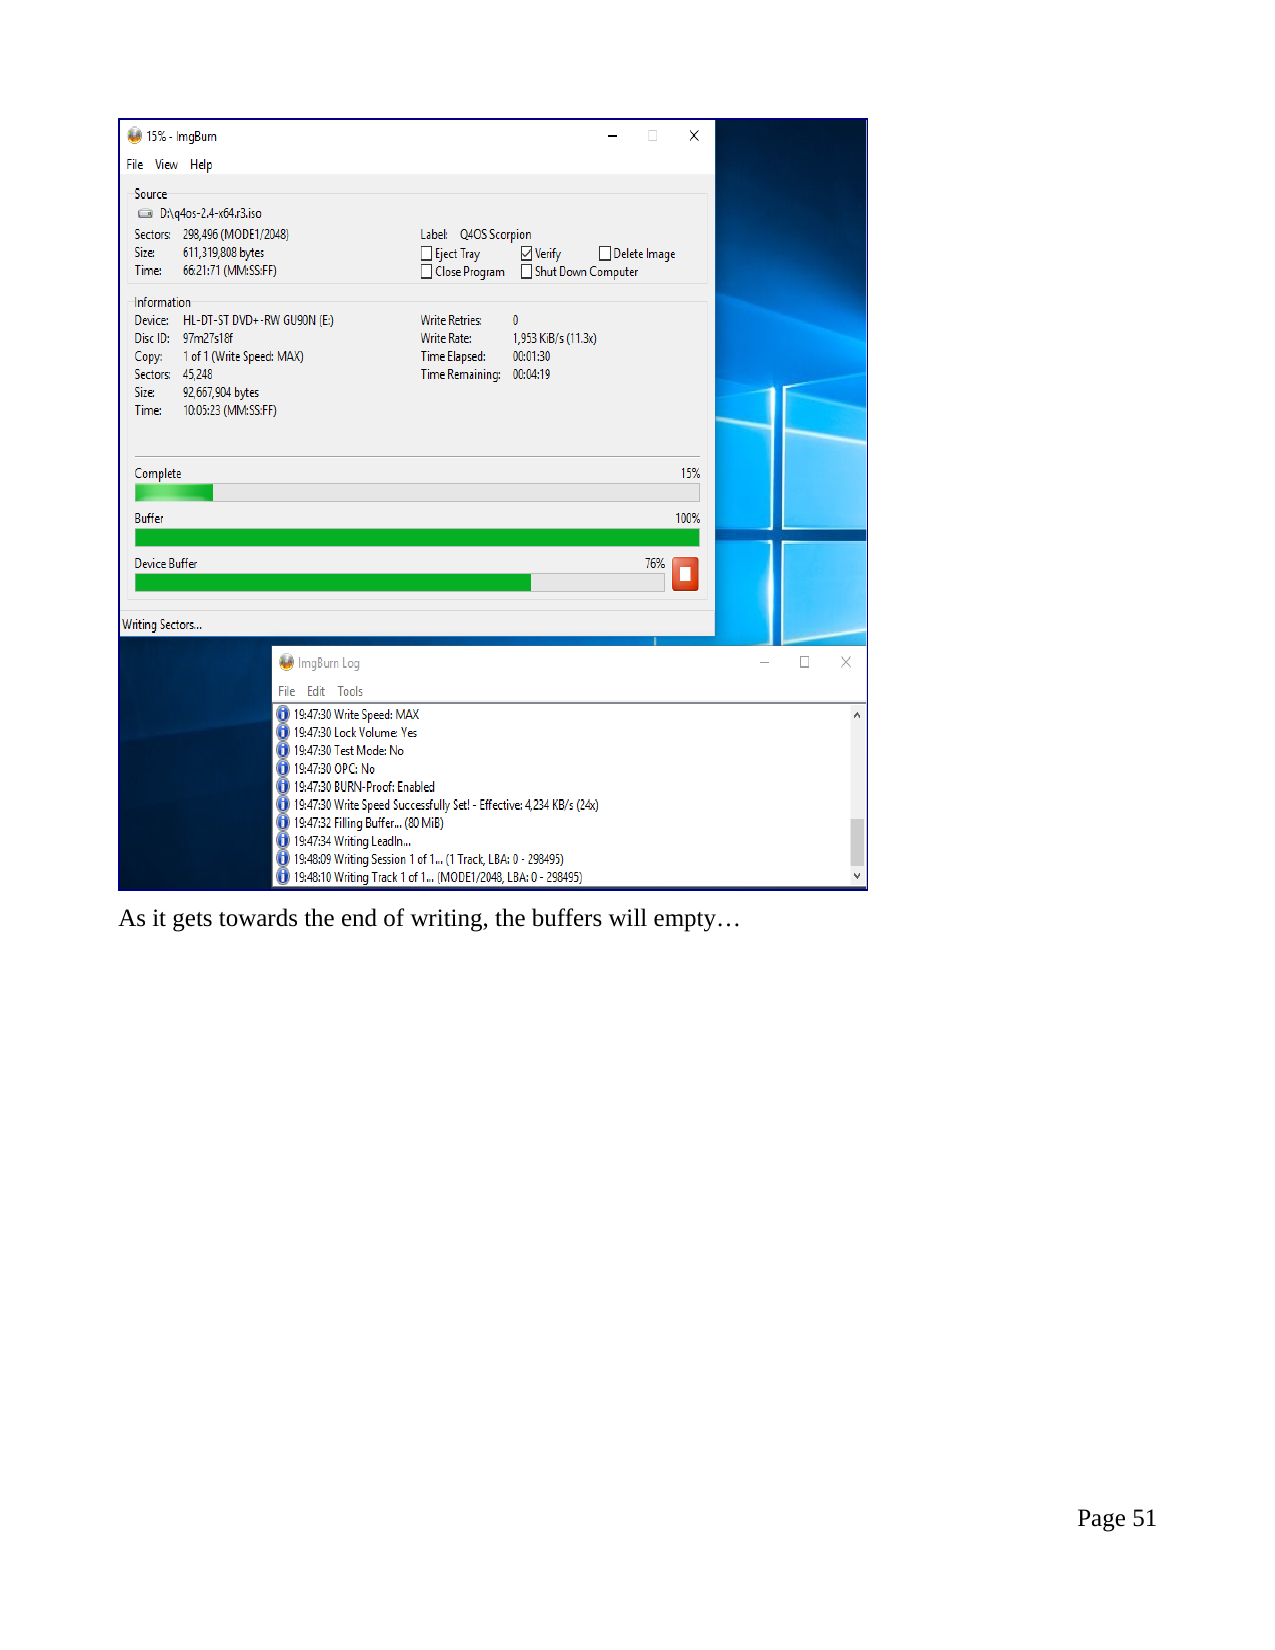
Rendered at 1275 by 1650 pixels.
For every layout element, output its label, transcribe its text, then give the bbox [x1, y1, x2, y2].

picture [120, 120, 867, 889]
text As it gets towards the end of writing, the buffers will empty… [118, 903, 1157, 932]
